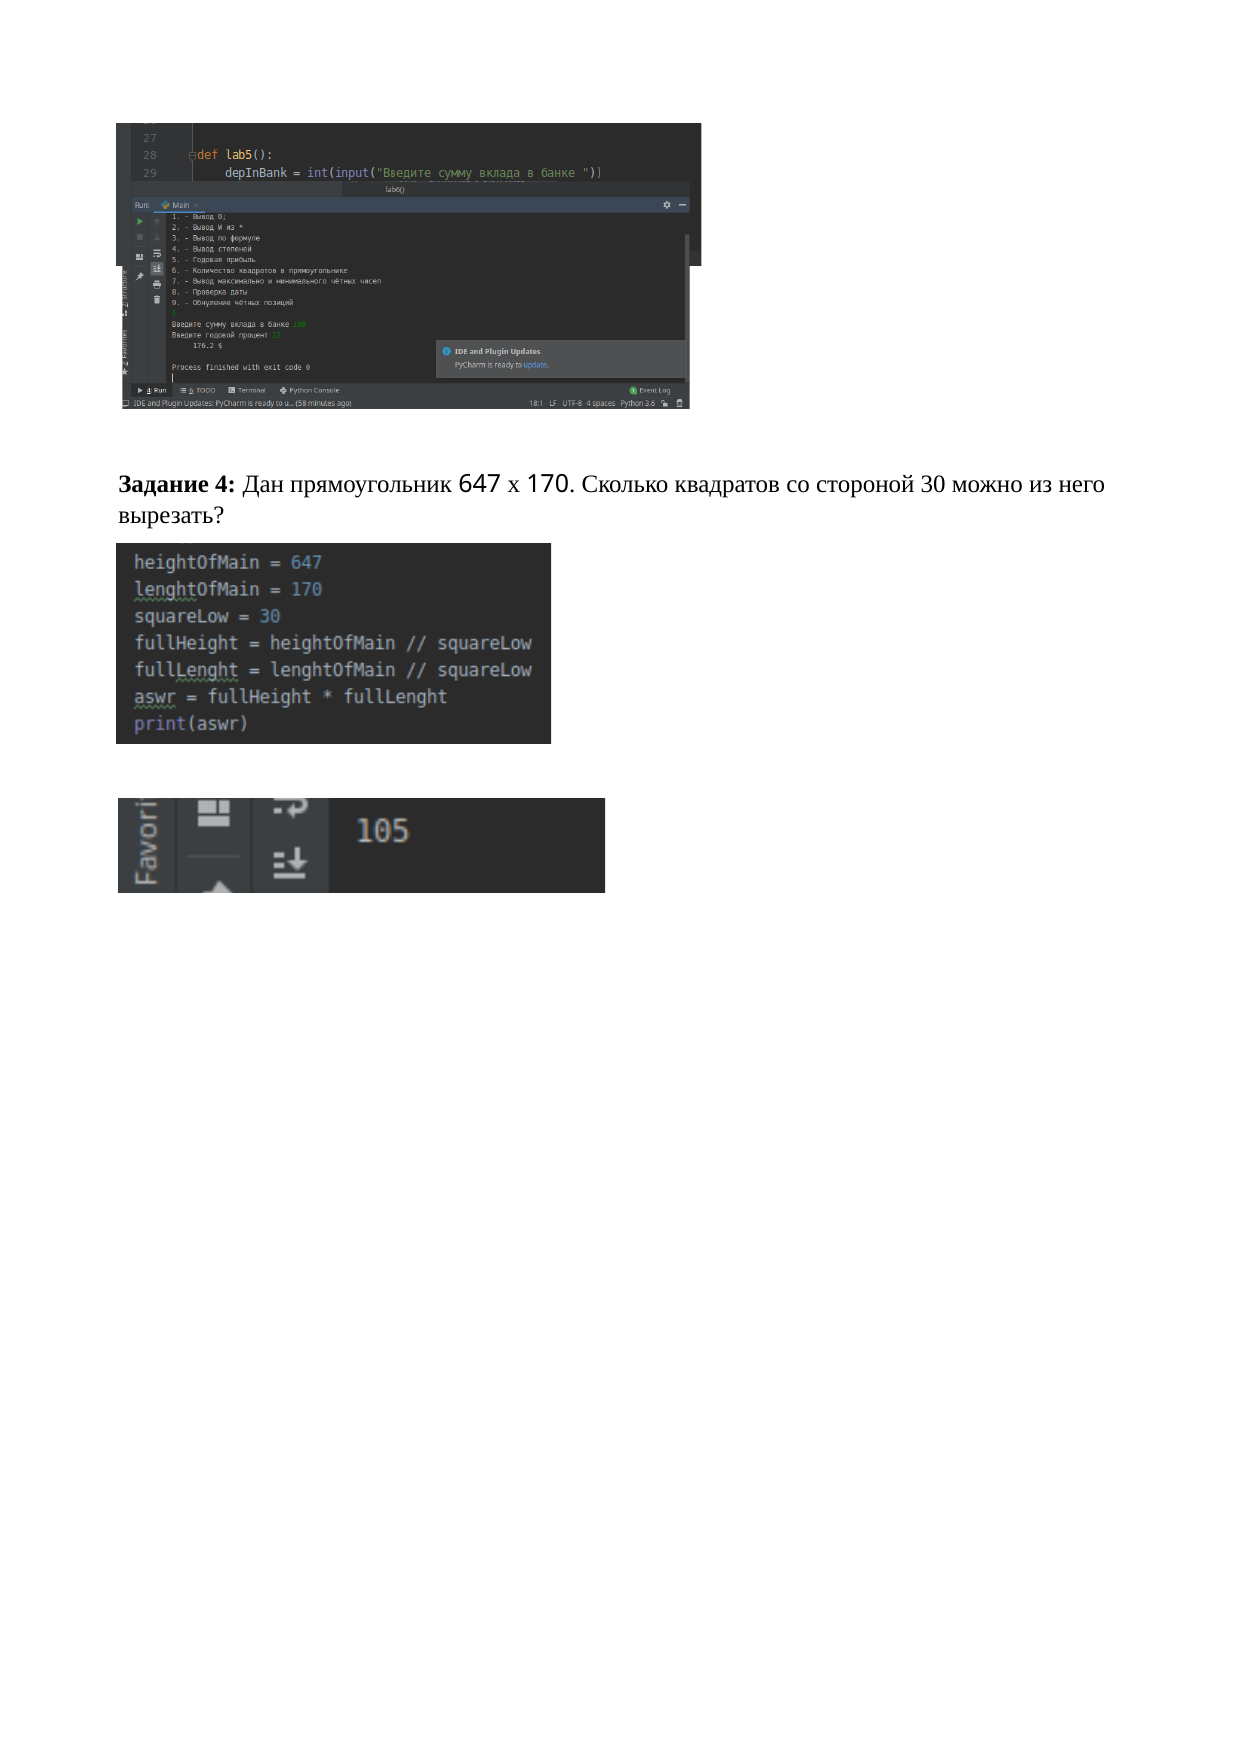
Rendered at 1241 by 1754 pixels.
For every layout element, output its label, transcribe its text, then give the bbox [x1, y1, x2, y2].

picture [116, 543, 198, 744]
text Задание 4: Дан прямоугольник 647 x 170. Сколько квадратов со стороной 30 можно из него вырезать? [118, 466, 1122, 528]
